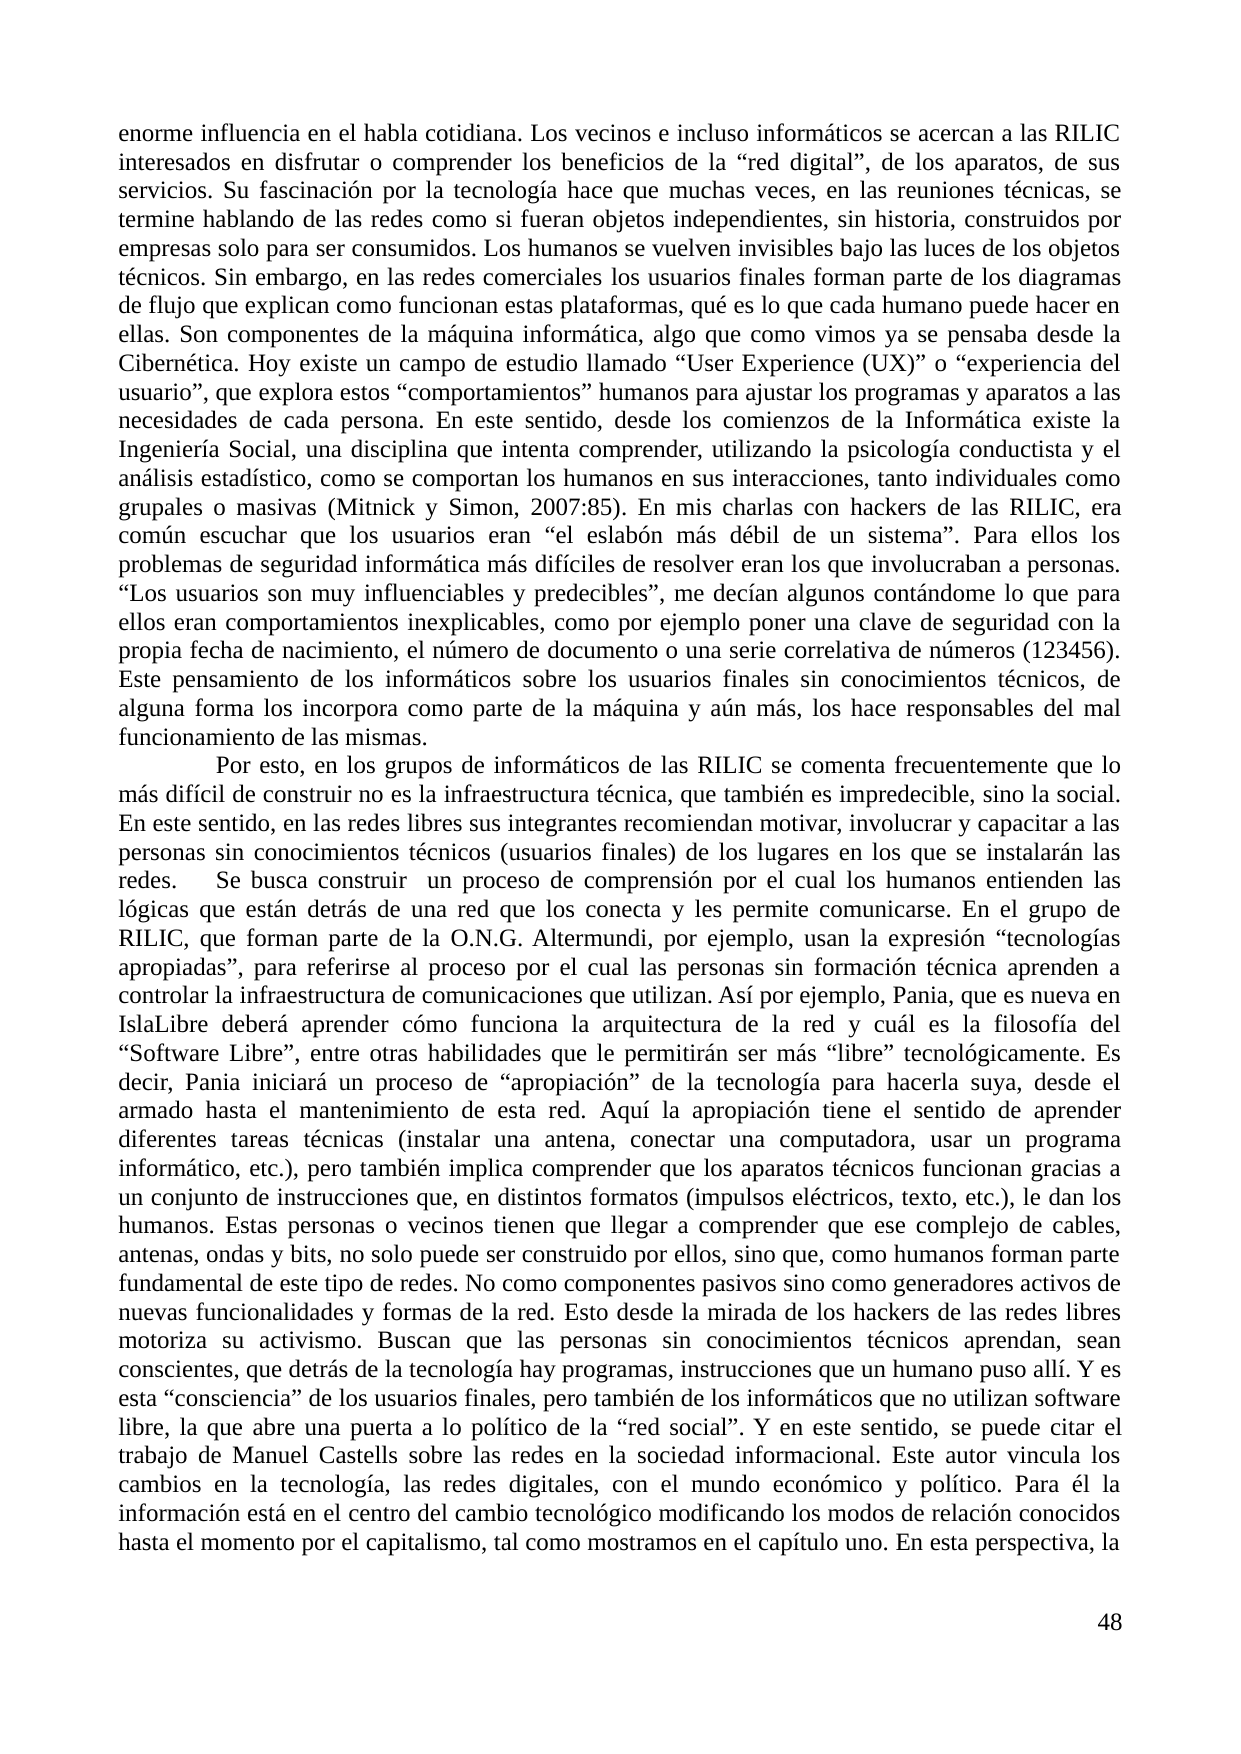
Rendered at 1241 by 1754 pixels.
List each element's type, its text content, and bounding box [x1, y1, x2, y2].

text enorme influencia en el habla cotidiana. Los vecinos e incluso informáticos se acercan a las RILIC interesados en disfrutar o comprender los beneficios de la “red digital”, de los aparatos, de sus servicios. Su fascinación por la tecnología hace que muchas veces, en las reuniones técnicas, se termine hablando de las redes como si fueran objetos independientes, sin historia, construidos por empresas solo para ser consumidos. Los humanos se vuelven invisibles bajo las luces de los objetos técnicos. Sin embargo, en las redes comerciales los usuarios finales forman parte de los diagramas de flujo que explican como funcionan estas plataformas, qué es lo que cada humano puede hacer en ellas. Son componentes de la máquina informática, algo que como vimos ya se pensaba desde la Cibernética. Hoy existe un campo de estudio llamado “User Experience (UX)” o “experiencia del usuario”, que explora estos “comportamientos” humanos para ajustar los programas y aparatos a las necesidades de cada persona. En este sentido, desde los comienzos de la Informática existe la Ingeniería Social, una disciplina que intenta comprender, utilizando la psicología conductista y el análisis estadístico, como se comportan los humanos en sus interacciones, tanto individuales como grupales o masivas (Mitnick y Simon, 2007:85). En mis charlas con hackers de las RILIC, era común escuchar que los usuarios eran “el eslabón más débil de un sistema”. Para ellos los problemas de seguridad informática más difíciles de resolver eran los que involucraban a personas. “Los usuarios son muy influenciables y predecibles”, me decían algunos contándome lo que para ellos eran comportamientos inexplicables, como por ejemplo poner una clave de seguridad con la propia fecha de nacimiento, el número de documento o una serie correlativa de números (123456). Este pensamiento de los informáticos sobre los usuarios finales sin conocimientos técnicos, de alguna forma los incorpora como parte de la máquina y aún más, los hace responsables del mal funcionamiento de las mismas. [118, 118, 1122, 751]
text Por esto, en los grupos de informáticos de las RILIC se comenta frecuentemente que lo más difícil de construir no es la infraestructura técnica, que también es impredecible, sino la social. En este sentido, en las redes libres sus integrantes recomiendan motivar, involucrar y capacitar a las personas sin conocimientos técnicos (usuarios finales) de los lugares en los que se instalarán las redes. Se busca construir un proceso de comprensión por el cual los humanos entienden las lógicas que están detrás de una red que los conecta y les permite comunicarse. En el grupo de RILIC, que forman parte de la O.N.G. Altermundi, por ejemplo, usan la expresión “tecnologías apropiadas”, para referirse al proceso por el cual las personas sin formación técnica aprenden a controlar la infraestructura de comunicaciones que utilizan. Así por ejemplo, Pania, que es nueva en IslaLibre deberá aprender cómo funciona la arquitectura de la red y cuál es la filosofía del “Software Libre”, entre otras habilidades que le permitirán ser más “libre” tecnológicamente. Es decir, Pania iniciará un proceso de “apropiación” de la tecnología para hacerla suya, desde el armado hasta el mantenimiento de esta red. Aquí la apropiación tiene el sentido de aprender diferentes tareas técnicas (instalar una antena, conectar una computadora, usar un programa informático, etc.), pero también implica comprender que los aparatos técnicos funcionan gracias a un conjunto de instrucciones que, en distintos formatos (impulsos eléctricos, texto, etc.), le dan los humanos. Estas personas o vecinos tienen que llegar a comprender que ese complejo de cables, antenas, ondas y bits, no solo puede ser construido por ellos, sino que, como humanos forman parte fundamental de este tipo de redes. No como componentes pasivos sino como generadores activos de nuevas funcionalidades y formas de la red. Esto desde la mirada de los hackers de las redes libres motoriza su activismo. Buscan que las personas sin conocimientos técnicos aprendan, sean conscientes, que detrás de la tecnología hay programas, instrucciones que un humano puso allí. Y es esta “consciencia” de los usuarios finales, pero también de los informáticos que no utilizan software libre, la que abre una puerta a lo político de la “red social”. Y en este sentido, se puede citar el trabajo de Manuel Castells sobre las redes en la sociedad informacional. Este autor vincula los cambios en la tecnología, las redes digitales, con el mundo económico y político. Para él la información está en el centro del cambio tecnológico modificando los modos de relación conocidos hasta el momento por el capitalismo, tal como mostramos en el capítulo uno. En esta perspectiva, la [118, 751, 1122, 1556]
